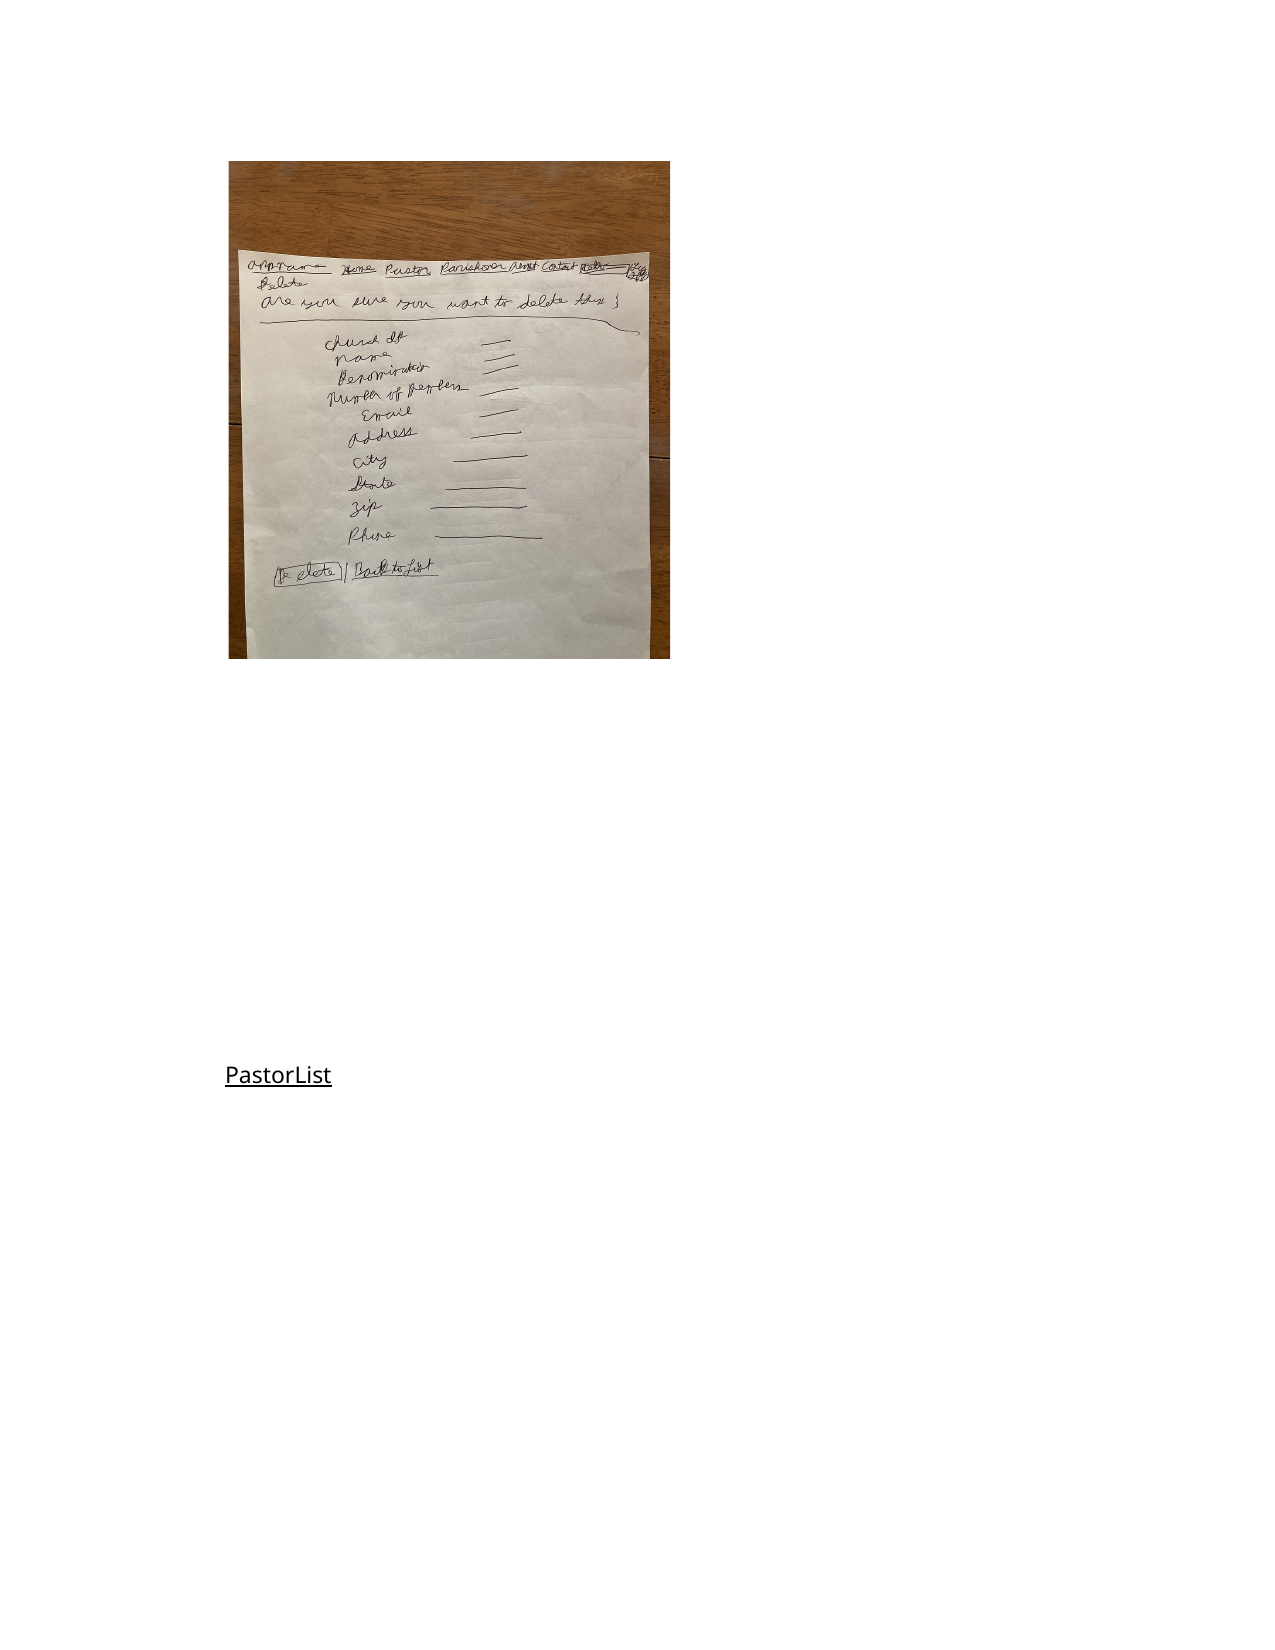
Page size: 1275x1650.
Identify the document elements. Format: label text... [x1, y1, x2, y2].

picture [228, 161, 671, 659]
text PastorList [150, 1059, 1125, 1090]
